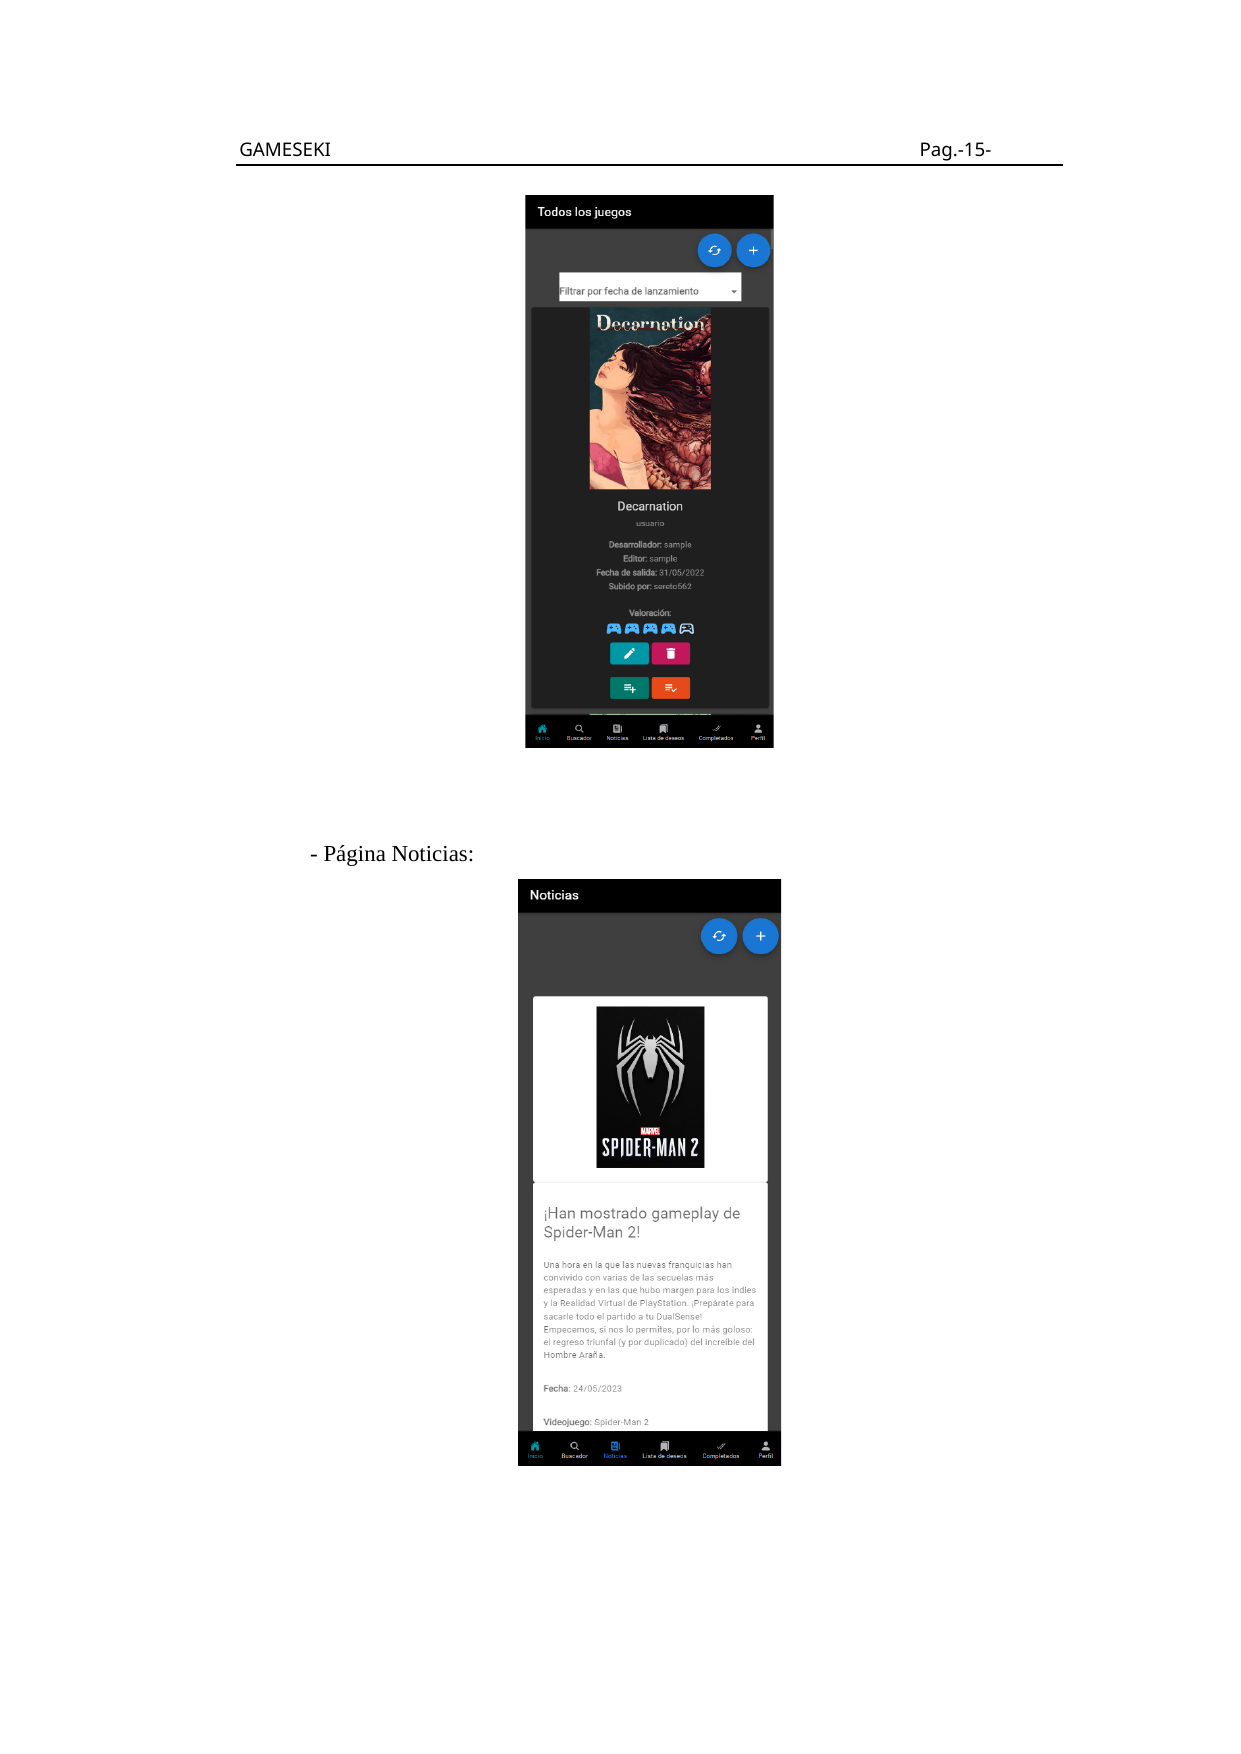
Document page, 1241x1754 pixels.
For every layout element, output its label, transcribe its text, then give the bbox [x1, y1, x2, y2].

picture [525, 195, 774, 748]
picture [518, 879, 782, 1466]
text - Página Noticias: [236, 840, 1063, 866]
